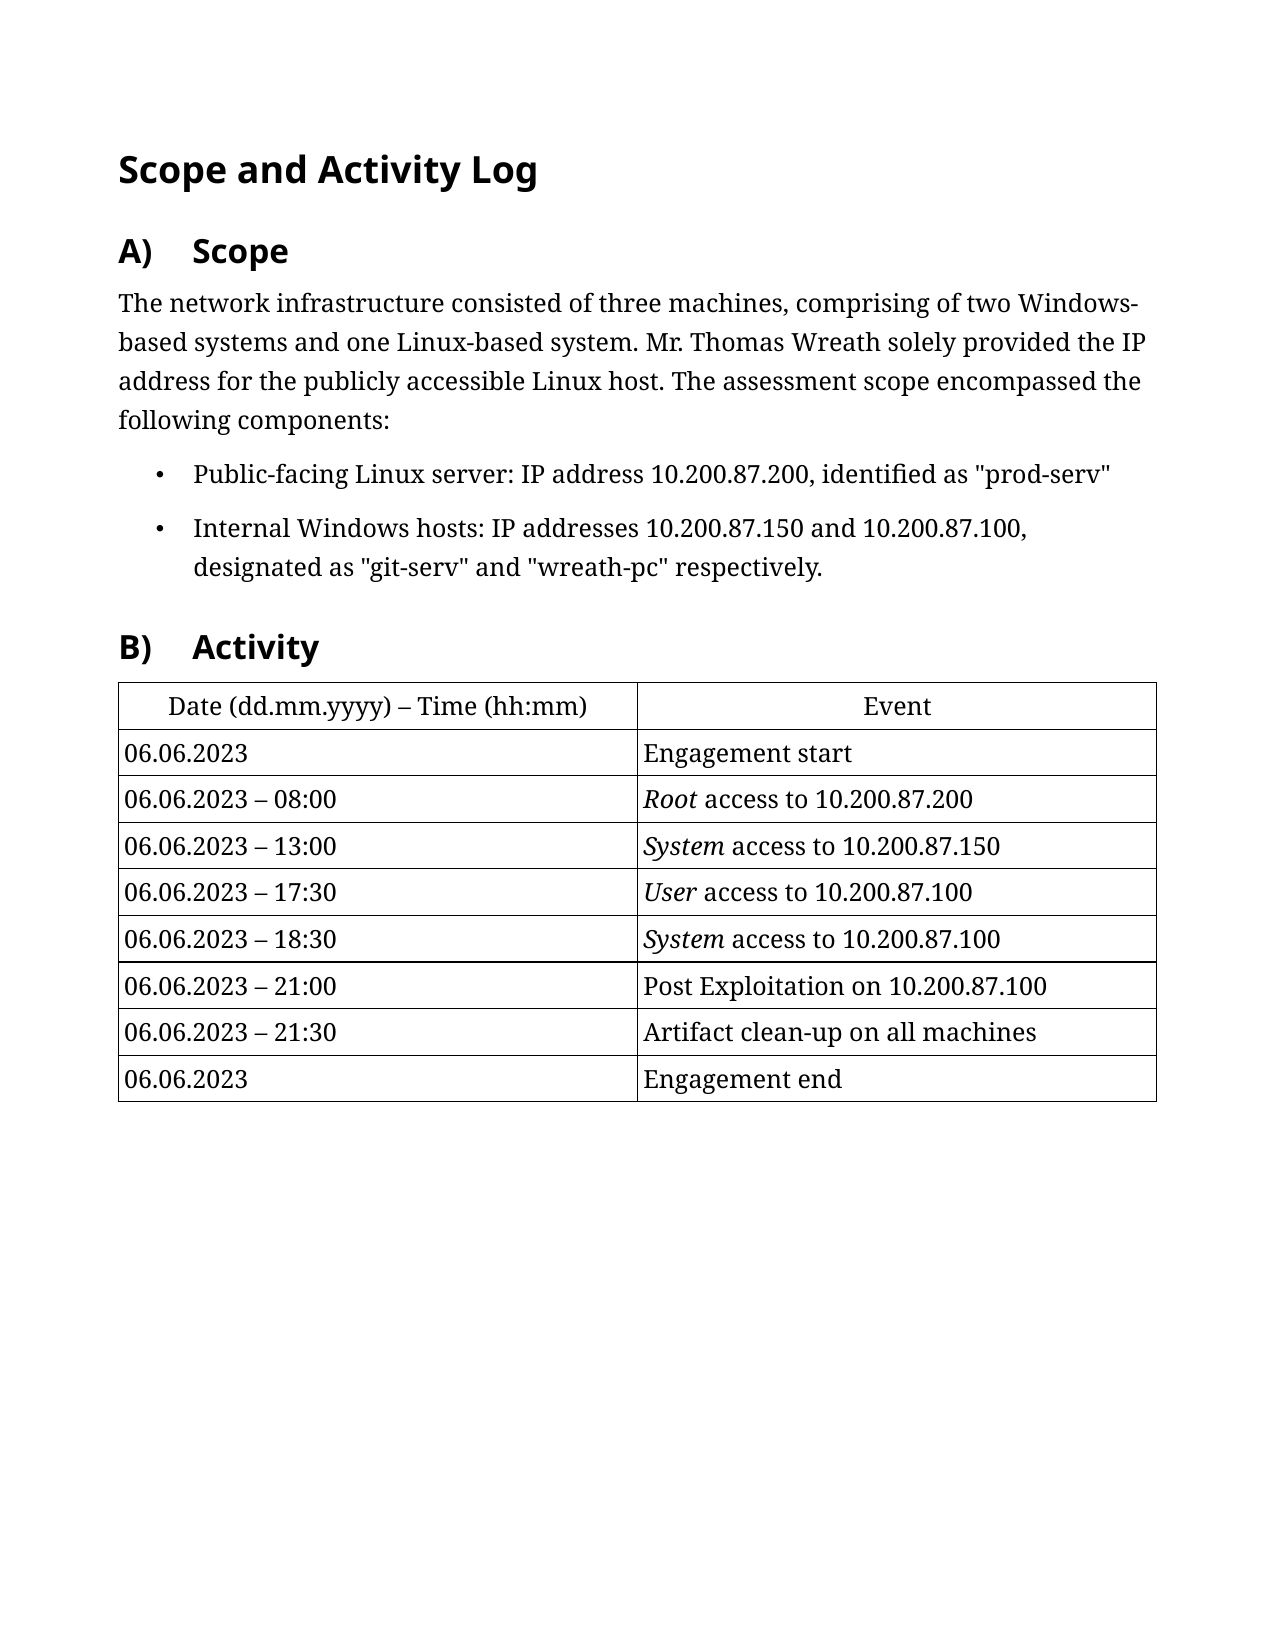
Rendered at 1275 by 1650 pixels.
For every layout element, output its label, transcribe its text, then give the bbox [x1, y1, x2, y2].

table_cell 06.06.2023 – 13:00 [119, 823, 637, 868]
table_cell 06.06.2023 [119, 730, 637, 775]
table_header Event [638, 683, 1156, 729]
table_header Date (dd.mm.yyyy) – Time (hh:mm) [119, 683, 637, 729]
table_cell 06.06.2023 – 17:30 [119, 869, 637, 915]
table_cell Engagement start [638, 730, 1156, 775]
subtitle Scope and Activity Log [118, 143, 1157, 194]
table_cell Artifact clean-up on all machines [638, 1009, 1156, 1054]
table_cell Root access to 10.200.87.200 [638, 776, 1156, 822]
table_cell User access to 10.200.87.100 [638, 869, 1156, 915]
table_cell 06.06.2023 – 21:30 [119, 1009, 637, 1054]
list Public-facing Linux server: IP address 10.200.87.200, identified as "prod-serv" [156, 457, 1157, 491]
list Internal Windows hosts: IP addresses 10.200.87.150 and 10.200.87.100, designated as "git-serv" and "wreath-pc" respectively. [156, 510, 1157, 584]
table_cell Engagement end [638, 1056, 1156, 1101]
table_cell 06.06.2023 – 18:30 [119, 916, 637, 961]
table_cell 06.06.2023 – 08:00 [119, 776, 637, 822]
table_cell System access to 10.200.87.150 [638, 823, 1156, 868]
subtitle Scope [118, 227, 1157, 273]
table_cell 06.06.2023 [119, 1056, 637, 1101]
table_cell Post Exploitation on 10.200.87.100 [638, 963, 1156, 1008]
subtitle Activity [118, 624, 1157, 669]
table_cell System access to 10.200.87.100 [638, 916, 1156, 961]
text The network infrastructure consisted of three machines, comprising of two Windows-based systems and one Linux-based system. Mr. Thomas Wreath solely provided the IP address for the publicly accessible Linux host. The assessment scope encompassed the following components: [118, 285, 1157, 437]
table_cell 06.06.2023 – 21:00 [119, 963, 637, 1008]
